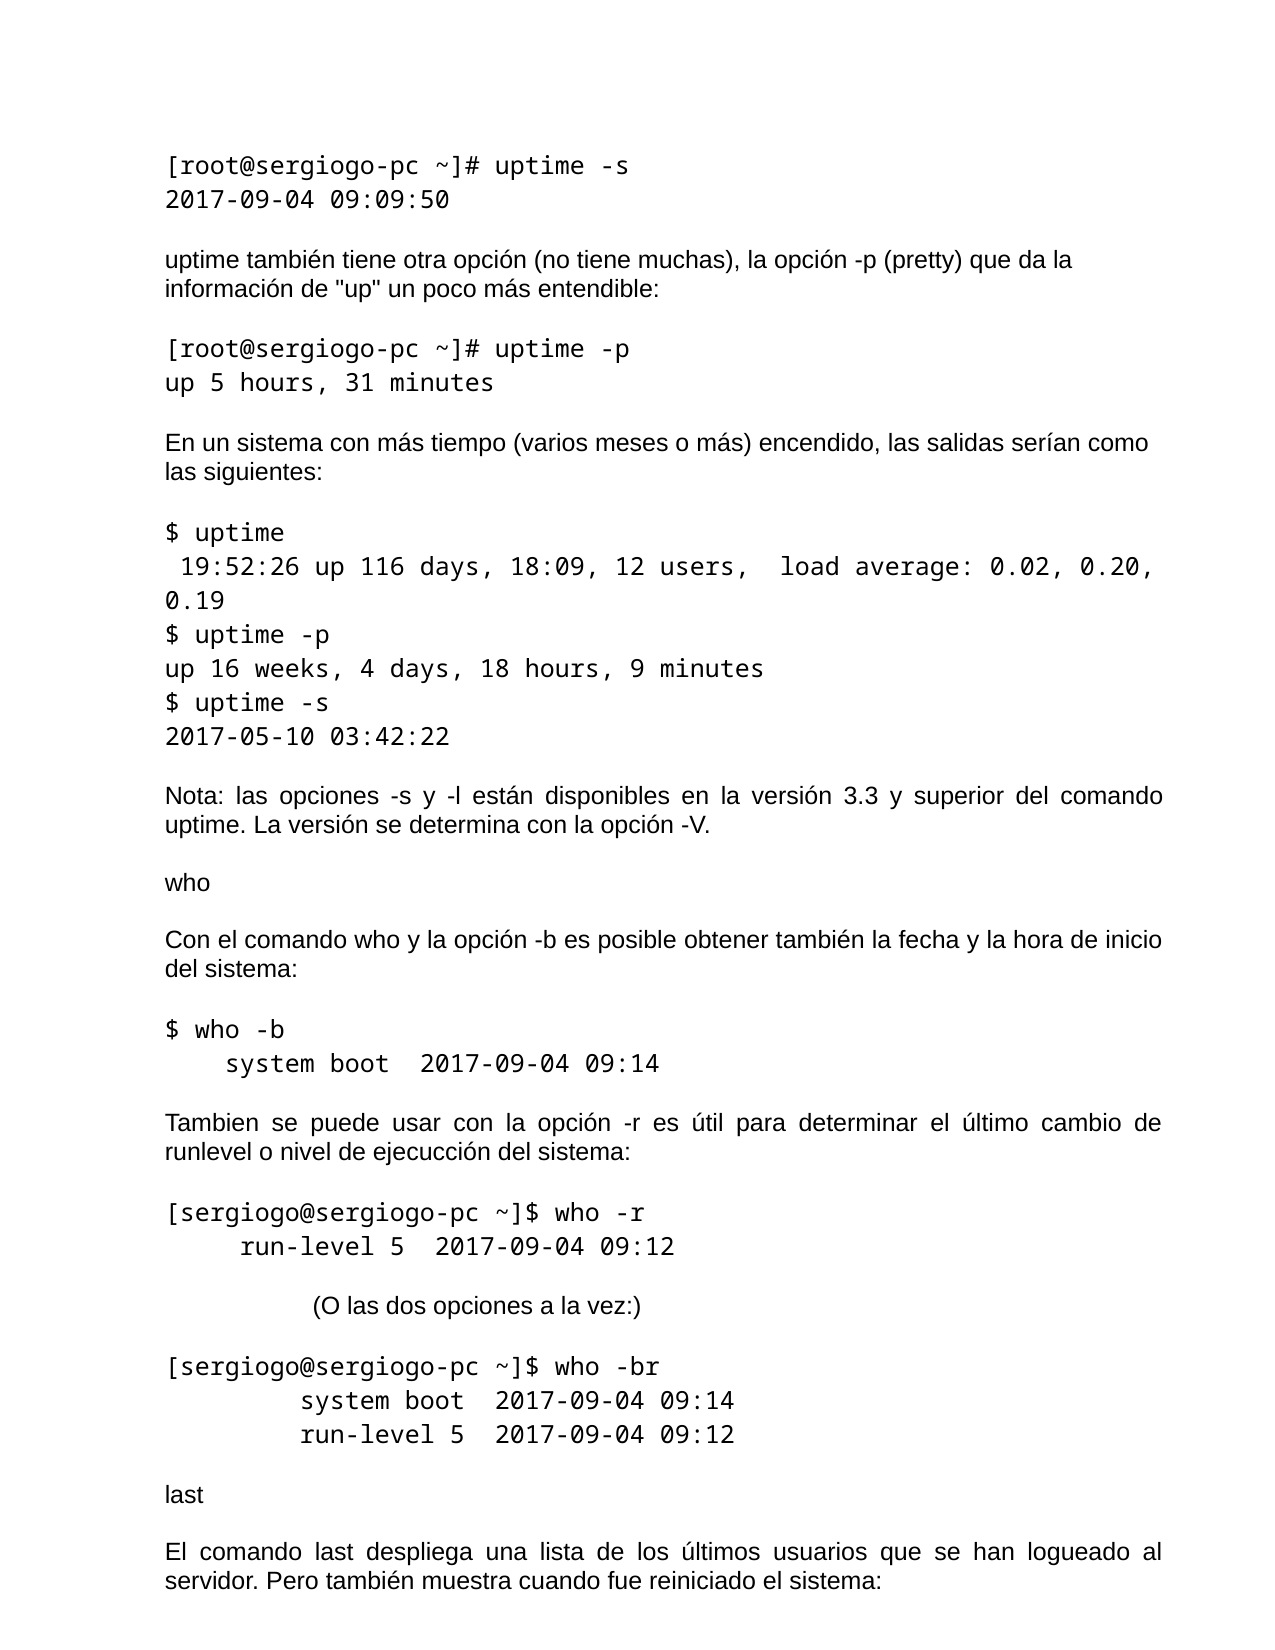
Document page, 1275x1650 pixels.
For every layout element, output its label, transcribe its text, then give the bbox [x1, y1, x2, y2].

text 19:52:26 up 116 days, 18:09, 12 users, load average: 0.02, 0.20, 0.19 [164, 548, 1164, 616]
text 2017-05-10 03:42:22 [164, 718, 1164, 753]
text system boot 2017-09-04 09:14 [164, 1045, 1164, 1079]
text $ uptime [164, 514, 1164, 548]
text [sergiogo@sergiogo-pc ~]$ who -br [164, 1349, 1164, 1383]
text Con el comando who y la opción -b es posible obtener también la fecha y la hora de inicio del sistema: [164, 925, 1164, 983]
text last [164, 1480, 1164, 1508]
text $ who -b [164, 1011, 1164, 1045]
text En un sistema con más tiempo (varios meses o más) encendido, las salidas serían como las siguientes: [164, 428, 1164, 485]
text uptime también tiene otra opción (no tiene muchas), la opción -p (pretty) que da la información de "up" un poco más entendible: [164, 245, 1164, 302]
text (O las dos opciones a la vez:) [164, 1291, 1164, 1320]
text El comando last despliega una lista de los últimos usuarios que se han logueado al servidor. Pero también muestra cuando fue reiniciado el sistema: [164, 1537, 1164, 1595]
text up 5 hours, 31 minutes [164, 365, 1164, 399]
text run-level 5 2017-09-04 09:12 [164, 1228, 1164, 1263]
text [root@sergiogo-pc ~]# uptime -p [164, 331, 1164, 365]
text up 16 weeks, 4 days, 18 hours, 9 minutes [164, 650, 1164, 684]
text $ uptime -s [164, 684, 1164, 718]
text Nota: las opciones -s y -l están disponibles en la versión 3.3 y superior del comando uptime. La versión se determina con la opción -V. [164, 781, 1164, 839]
text run-level 5 2017-09-04 09:12 [164, 1417, 1164, 1451]
text Tambien se puede usar con la opción -r es útil para determinar el último cambio de runlevel o nivel de ejecucción del sistema: [164, 1108, 1164, 1166]
text who [164, 868, 1164, 896]
text system boot 2017-09-04 09:14 [164, 1383, 1164, 1417]
text [root@sergiogo-pc ~]# uptime -s [164, 148, 1164, 182]
text $ uptime -p [164, 616, 1164, 650]
text [sergiogo@sergiogo-pc ~]$ who -r [164, 1194, 1164, 1228]
text 2017-09-04 09:09:50 [164, 182, 1164, 216]
